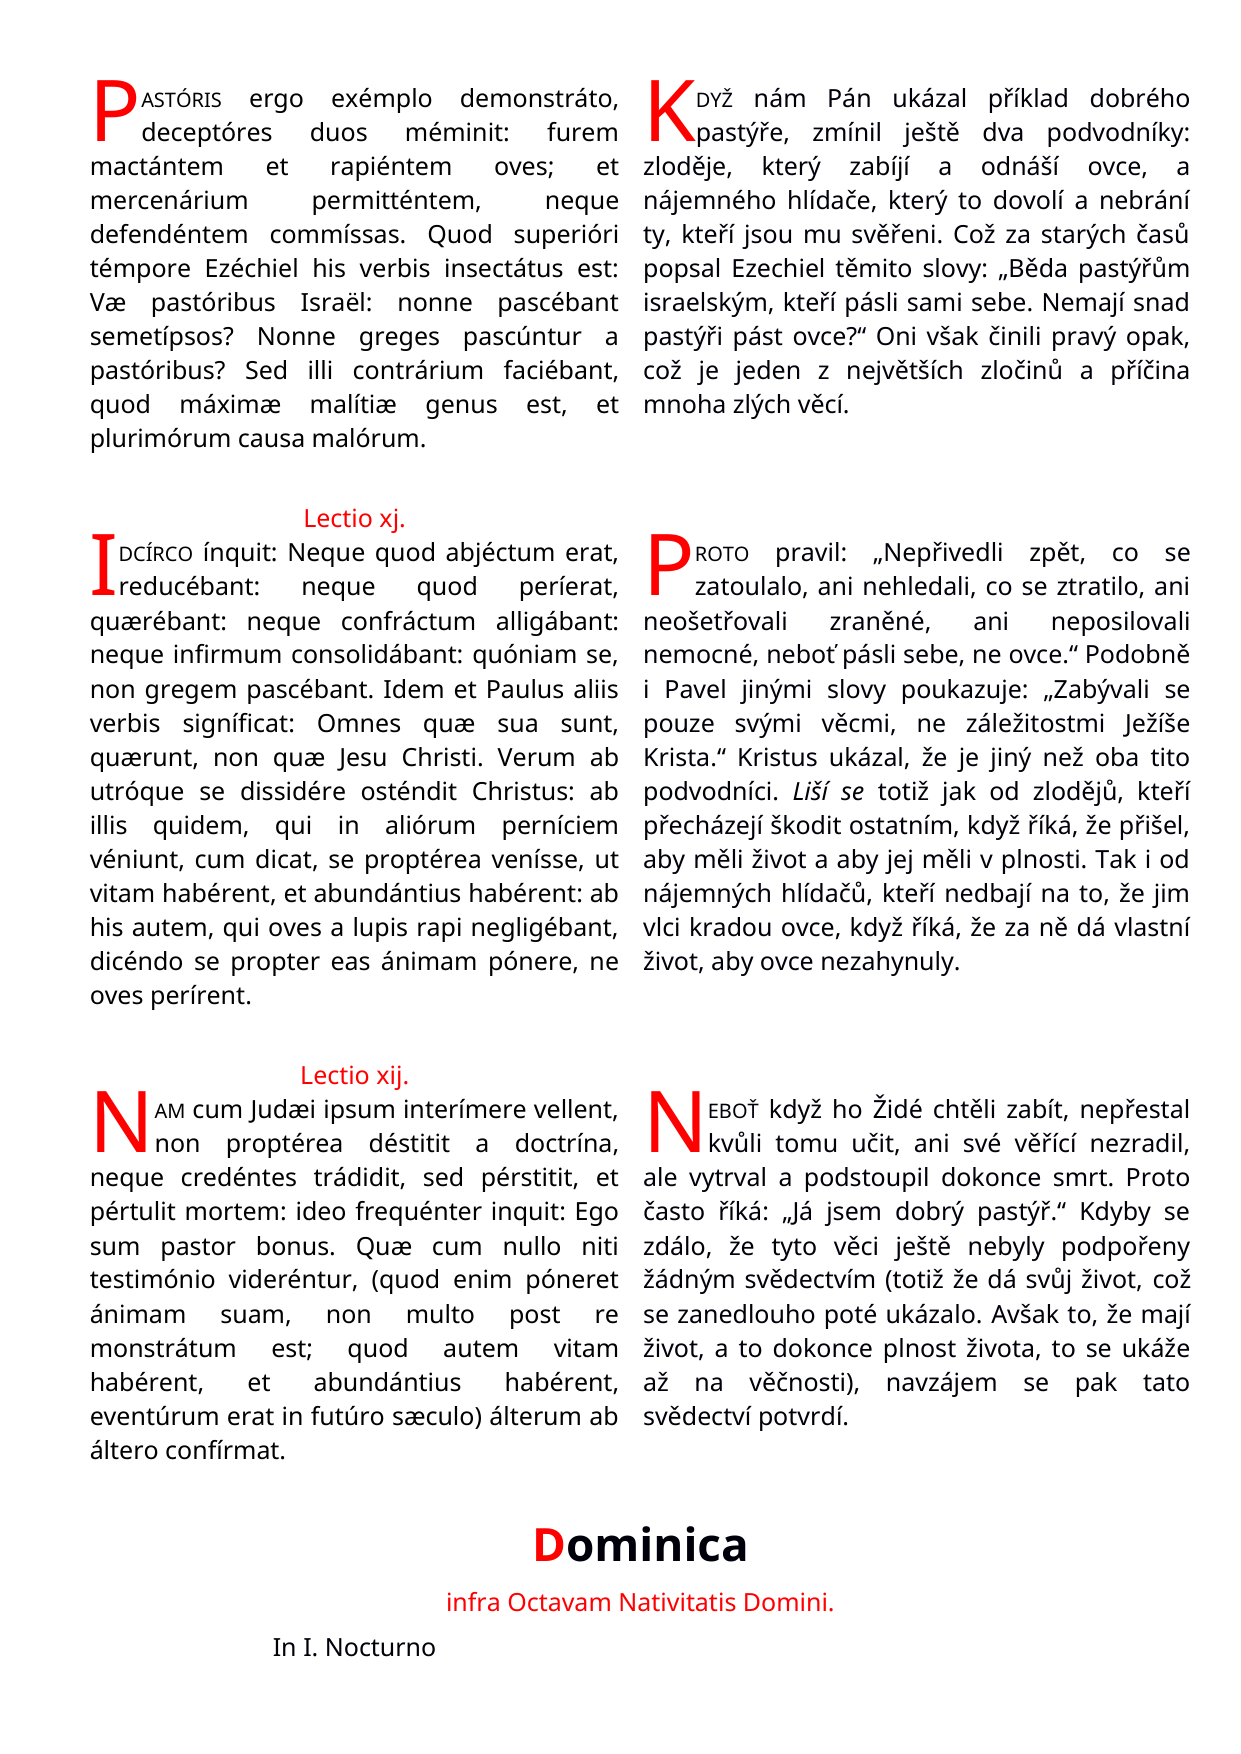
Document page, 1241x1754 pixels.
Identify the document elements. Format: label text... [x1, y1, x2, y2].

table_cell Dominica infra Octavam Nativitatis Domini. [78, 1507, 1203, 1624]
table_cell Lectio xij. Nam cum Judæi ipsum interímere vellent, non proptérea déstitit a doctrína, neque credéntes trádidit, sed pérstitit, et pértulit mortem: ideo frequénter inquit: Ego sum pastor bonus. Quæ cum nullo niti testimónio videréntur, (quod enim póneret ánimam suam, non multo post re monstrátum est; quod autem vitam habérent, et abundántius habérent, eventúrum erat in futúro sæculo) álterum ab áltero confírmat. [78, 1052, 631, 1507]
table_cell Když nám Pán ukázal příklad dobrého pastýře, zmínil ještě dva podvodníky: zloděje, který zabíjí a odnáší ovce, a nájemného hlídače, který to dovolí a nebrání ty, kteří jsou mu svěřeni. Což za starých časů popsal Ezechiel těmito slovy: „Běda pastýřům israelským, kteří pásli sami sebe. Nemají snad pastýři pást ovce?“ Oni však činili pravý opak, což je jeden z největších zločinů a příčina mnoha zlých věcí. [631, 74, 1203, 495]
table_cell [631, 1624, 1203, 1670]
table_cell Lectio xj. Idcírco ínquit: Neque quod abjéctum erat, reducébant: neque quod períerat, quærébant: neque confráctum alligábant: neque infirmum consolidábant: quóniam se, non gregem pascébant. Idem et Paulus aliis verbis signíficat: Omnes quæ sua sunt, quærunt, non quæ Jesu Christi. Verum ab utróque se dissidére osténdit Christus: ab illis quidem, qui in aliórum perníciem véniunt, cum dicat, se proptérea venísse, ut vitam habérent, et abundántius habérent: ab his autem, qui oves a lupis rapi negligébant, dicéndo se propter eas ánimam pónere, ne oves perírent. [78, 495, 631, 1052]
table_cell Proto pravil: „Nepřivedli zpět, co se zatoulalo, ani nehledali, co se ztratilo, ani neošetřovali zraněné, ani neposilovali nemocné, neboť pásli sebe, ne ovce.“ Podobně i Pavel jinými slovy poukazuje: „Zabývali se pouze svými věcmi, ne záležitostmi Ježíše Krista.“ Kristus ukázal, že je jiný než oba tito podvodníci. Liší se totiž jak od zlodějů, kteří přecházejí škodit ostatním, když říká, že přišel, aby měli život a aby jej měli v plnosti. Tak i od nájemných hlídačů, kteří nedbají na to, že jim vlci kradou ovce, když říká, že za ně dá vlastní život, aby ovce nezahynuly. [631, 495, 1203, 1052]
table_cell Neboť když ho Židé chtěli zabít, nepřestal kvůli tomu učit, ani své věřící nezradil, ale vytrval a podstoupil dokonce smrt. Proto často říká: „Já jsem dobrý pastýř.“ Kdyby se zdálo, že tyto věci ještě nebyly podpořeny žádným svědectvím (totiž že dá svůj život, což se zanedlouho poté ukázalo. Avšak to, že mají život, a to dokonce plnost života, to se ukáže až na věčnosti), navzájem se pak tato svědectví potvrdí. [631, 1052, 1203, 1507]
table_cell In I. Nocturno Incipit Epístola beáti Pauli Apóstoli ad Romános. Lectio j. Cap. 23. Paulus, servus Jesu Christi, vocátus Apóstolus, segregátus in Evangélium Dei, quod ante promíserat per Prophétas suos in Scriptúris sanctis de Fílio suo, qui factus est ei ex sémine David secúndum carnem, qui prædestinátus est Fílius Dei in virtúte secúndum spíritum sanctificatiónis, ex resurrectióne mortuórum Jesu Christi Dómini nostri: per quem accépimus grátiam, et Apostolátum ad obediéndum fídei in ómnibus Géntibus pro nómine ejus, in quibus estis et vos vocáti Jesu Christi: ómnibus qui sunt Romæ diléctis Dei, vocátis sanctis. Grátia vobis, et pax a Deo Patre nostro‚ et Dómino Jesu Christo. [78, 1624, 631, 1670]
table_cell Pastóris ergo exémplo demonstráto, deceptóres duos méminit: furem mactántem et rapiéntem oves; et mercenárium permitténtem, neque defendéntem commíssas. Quod superióri témpore Ezéchiel his verbis insectátus est: Væ pastóribus Israël: nonne pascébant semetípsos? Nonne greges pascúntur a pastóribus? Sed illi contrárium faciébant, quod máximæ malítiæ genus est, et plurimórum causa malórum. [78, 74, 631, 495]
